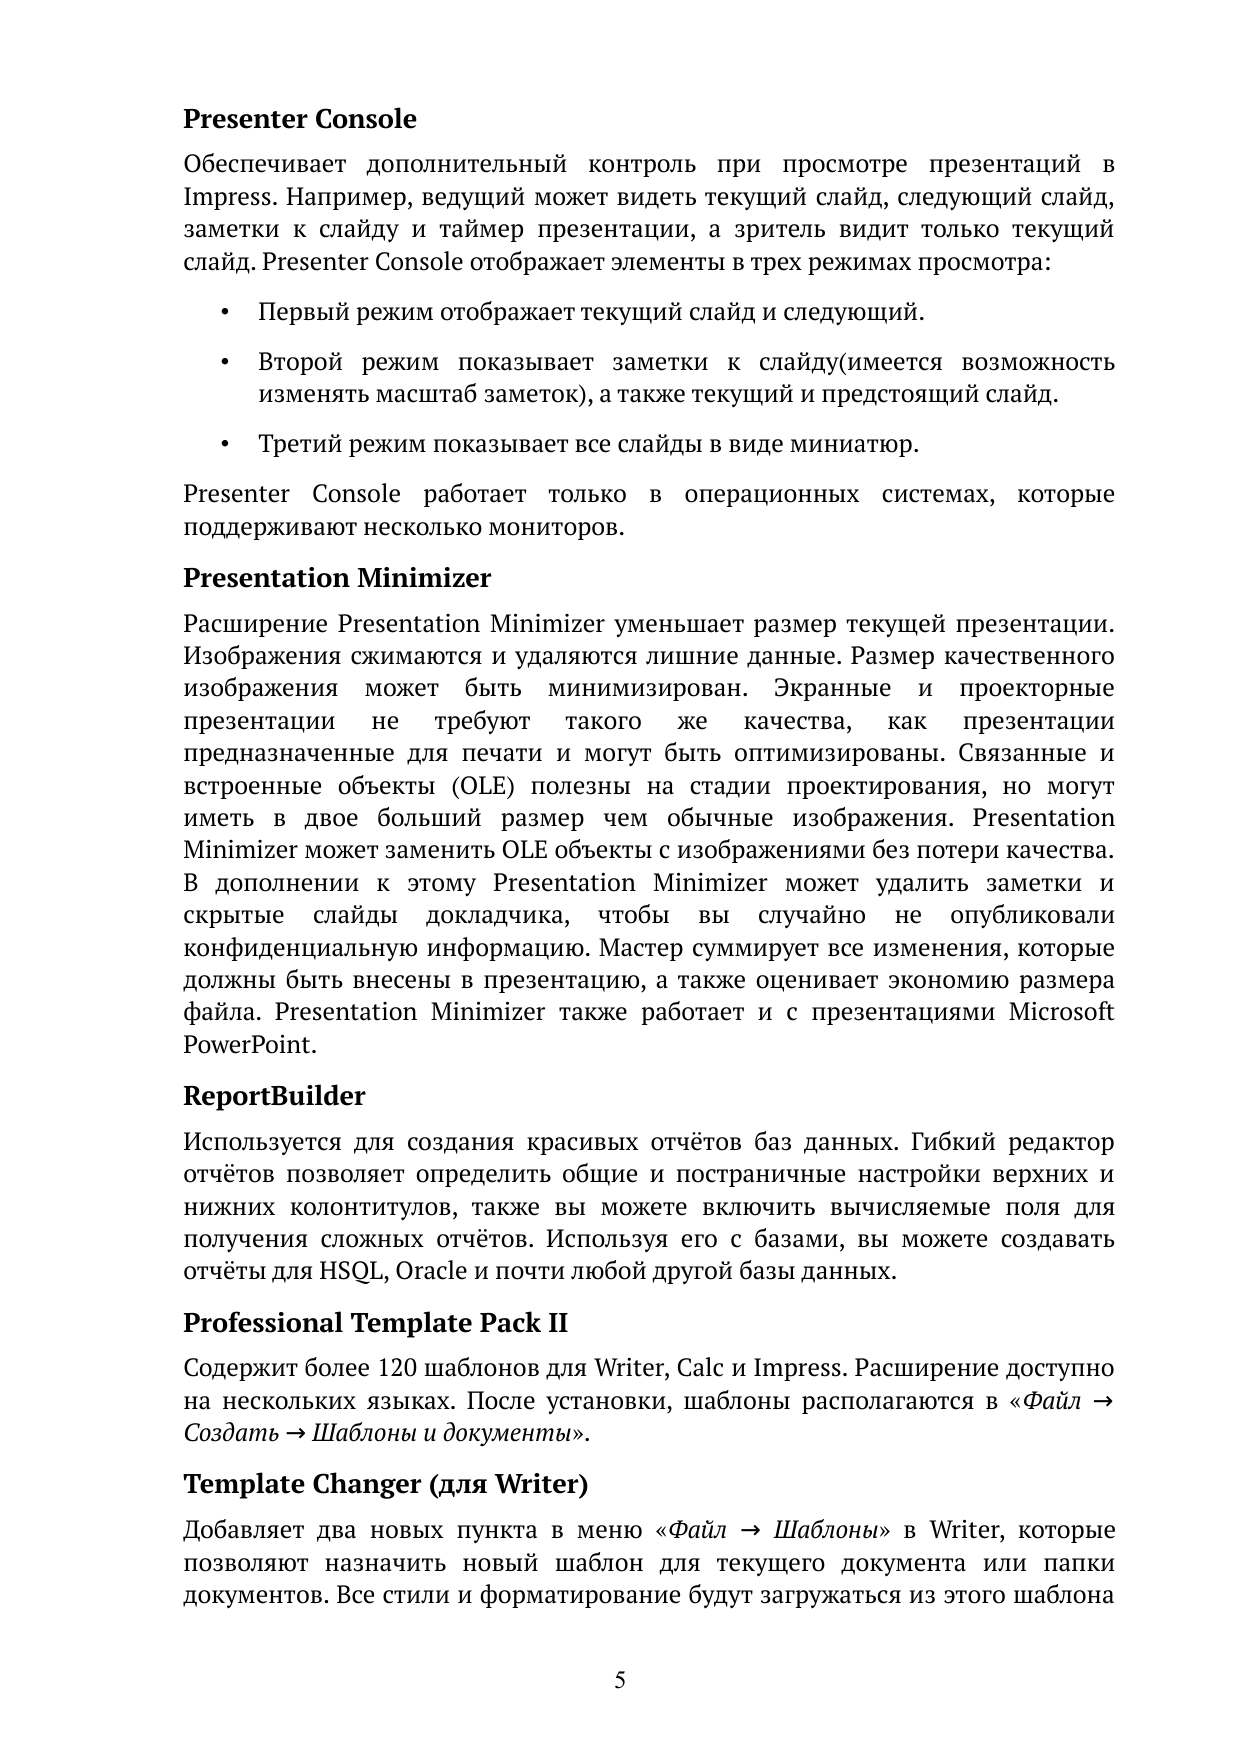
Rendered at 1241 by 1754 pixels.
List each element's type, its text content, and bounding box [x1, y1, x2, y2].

subtitle Presentation Minimizer [183, 560, 1116, 595]
subtitle Template Changer (для Writer) [183, 1466, 1116, 1501]
list Первый режим отображает текущий слайд и следующий. [221, 294, 1116, 327]
subtitle Presenter Console [183, 100, 1116, 136]
text Содержит более 120 шаблонов для Writer, Calc и Impress. Расширение доступно на нескольких языках. После установки, шаблоны располагаются в «Файл → Создать → Шаблоны и документы». [183, 1351, 1116, 1448]
subtitle Professional Template Pack II [183, 1304, 1116, 1339]
text Обеспечивает дополнительный контроль при просмотре презентаций в Impress. Например, ведущий может видеть текущий слайд, следующий слайд, заметки к слайду и таймер презентации, а зритель видит только текущий слайд. Presenter Console отображает элементы в трех режимах просмотра: [183, 147, 1116, 277]
subtitle ReportBuilder [183, 1078, 1116, 1113]
text Расширение Presentation Minimizer уменьшает размер текущей презентации. Изображения сжимаются и удаляются лишние данные. Размер качественного изображения может быть минимизирован. Экранные и проекторные презентации не требуют такого же качества, как презентации предназначенные для печати и могут быть оптимизированы. Связанные и встроенные объекты (OLE) полезны на стадии проектирования, но могут иметь в двое больший размер чем обычные изображения. Presentation Minimizer может заменить OLE объекты с изображениями без потери качества. В дополнении к этому Presentation Minimizer может удалить заметки и скрытые слайды докладчика, чтобы вы случайно не опубликовали конфиденциальную информацию. Мастер суммирует все изменения, которые должны быть внесены в презентацию, а также оценивает экономию размера файла. Presentation Minimizer также работает и с презентациями Microsoft PowerPoint. [183, 607, 1116, 1060]
text Используется для создания красивых отчётов баз данных. Гибкий редактор отчётов позволяет определить общие и постраничные настройки верхних и нижних колонтитулов, также вы можете включить вычисляемые поля для получения сложных отчётов. Используя его с базами, вы можете создавать отчёты для HSQL, Oracle и почти любой другой базы данных. [183, 1125, 1116, 1287]
list Третий режим показывает все слайды в виде миниатюр. [221, 427, 1116, 459]
list Второй режим показывает заметки к слайду(имеется возможность изменять масштаб заметок), а также текущий и предстоящий слайд. [221, 345, 1116, 409]
text Добавляет два новых пункта в меню «Файл → Шаблоны» в Writer, которые позволяют назначить новый шаблон для текущего документа или папки документов. Все стили и форматирование будут загружаться из этого шаблона [183, 1513, 1116, 1610]
text Presenter Console работает только в операционных системах, которые поддерживают несколько мониторов. [183, 477, 1116, 542]
